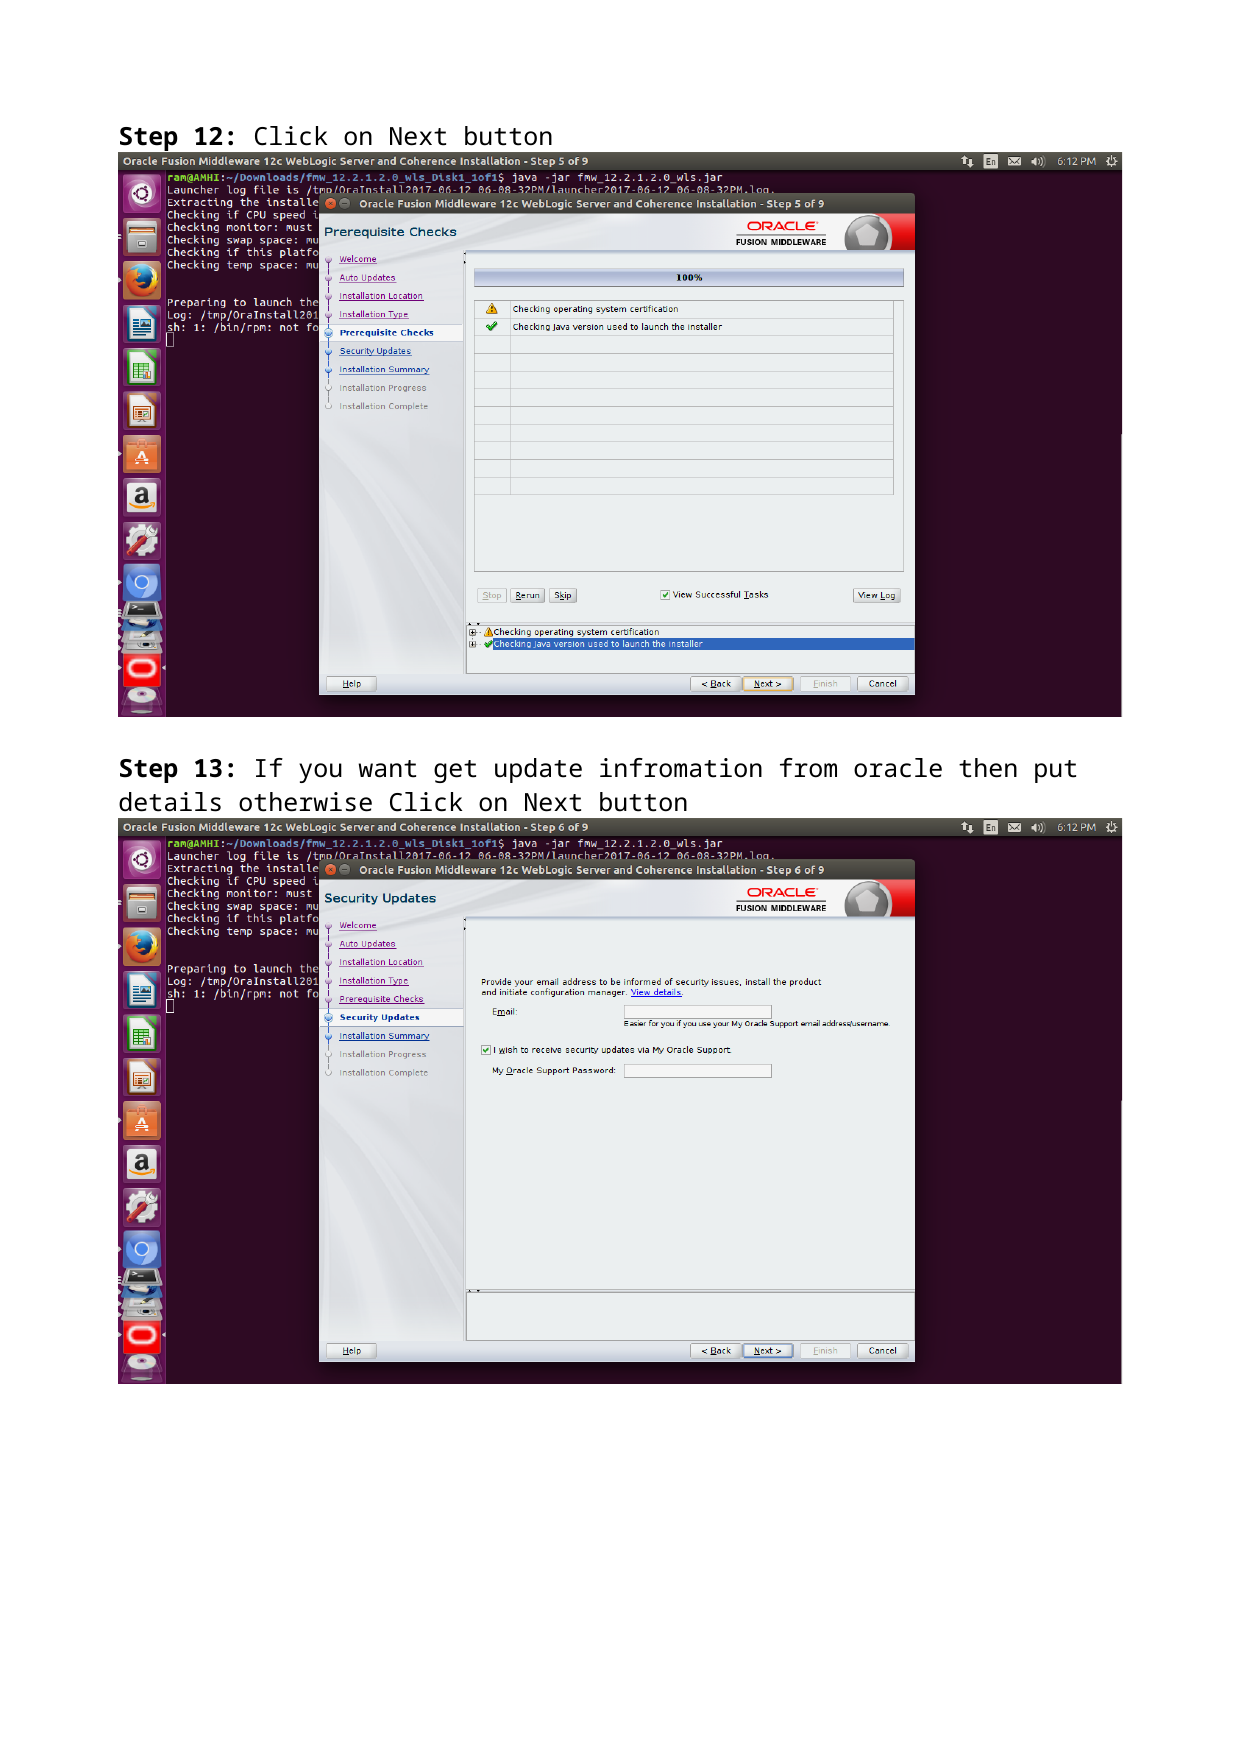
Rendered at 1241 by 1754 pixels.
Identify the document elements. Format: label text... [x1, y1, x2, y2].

text Step 12: Click on Next button [118, 118, 1122, 152]
text Step 13: If you want get update infromation from oracle then put details otherwise Click on Next button [118, 751, 1122, 818]
picture [118, 152, 1123, 717]
picture [118, 818, 1123, 1384]
